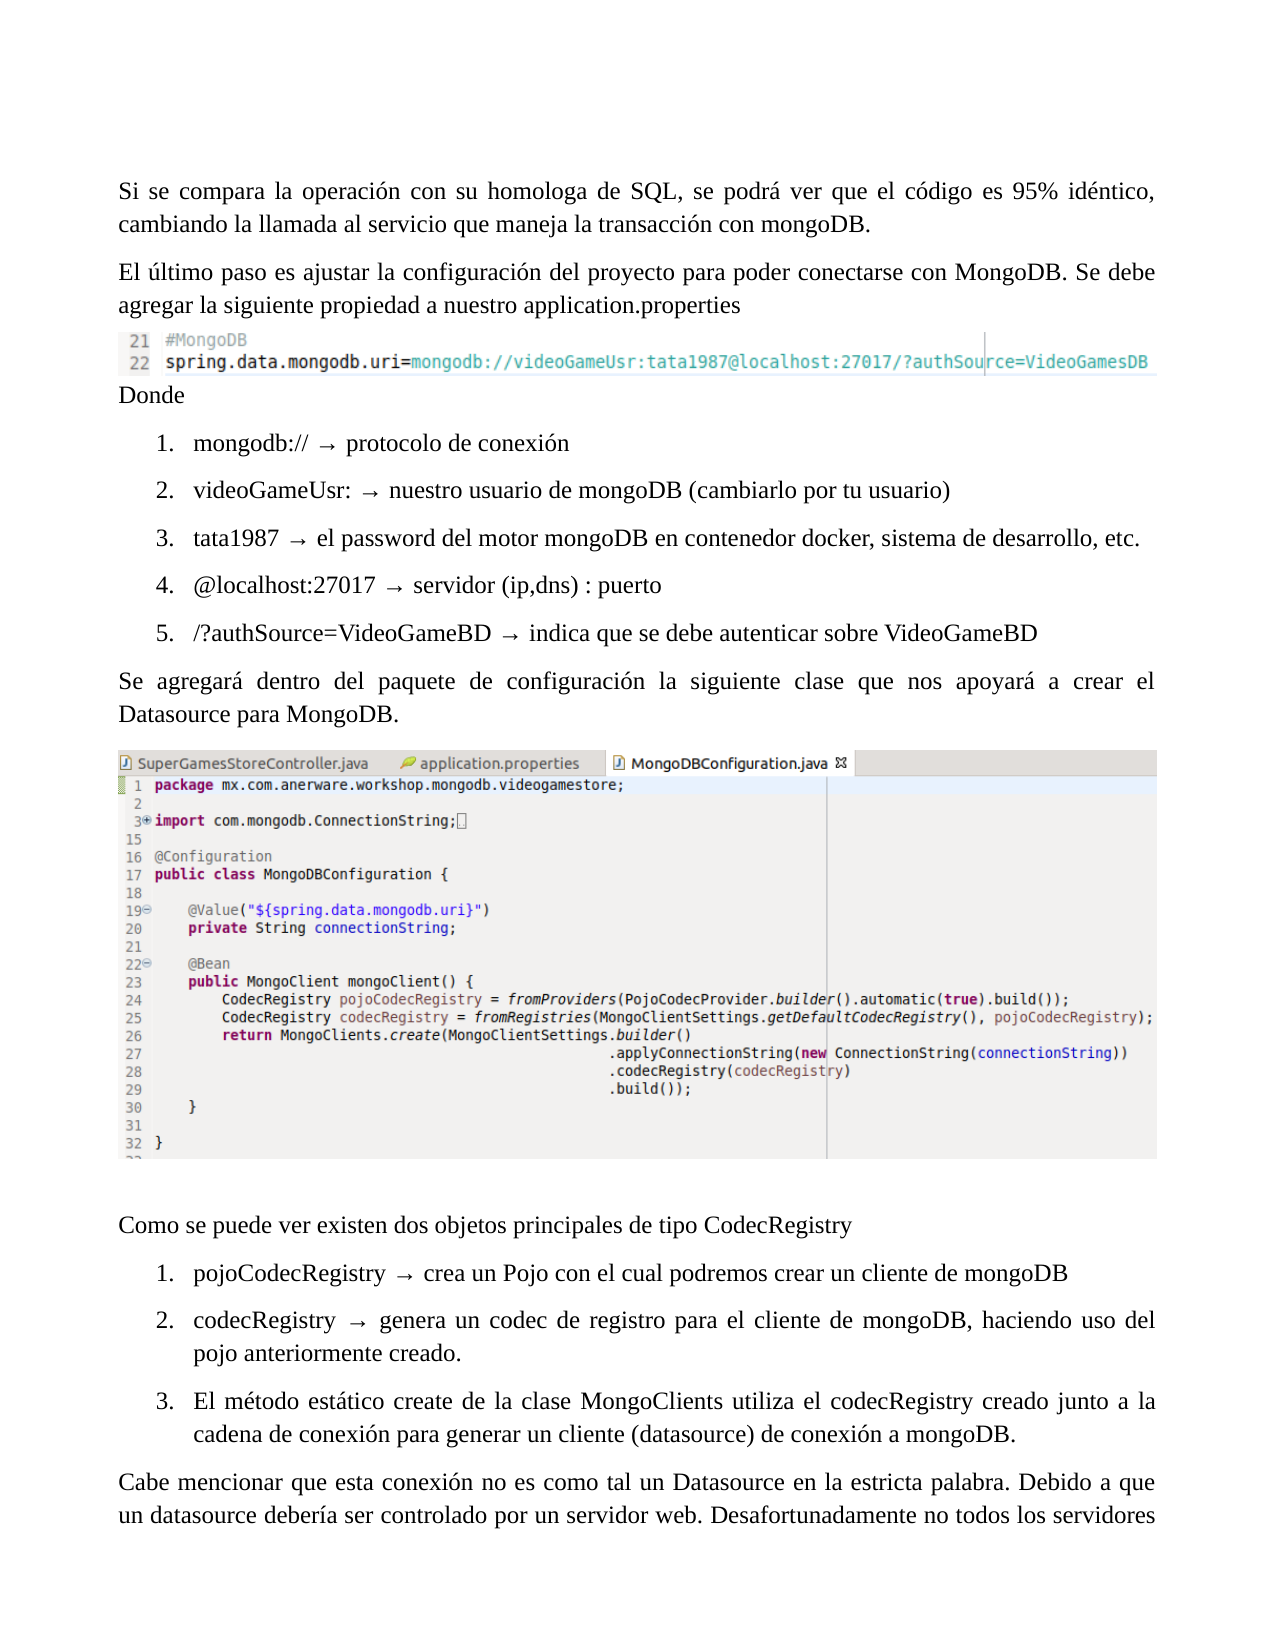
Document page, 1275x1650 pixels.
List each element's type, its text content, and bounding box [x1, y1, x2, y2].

list El método estático create de la clase MongoClients utiliza el codecRegistry creado junto a la cadena de conexión para generar un cliente (datasource) de conexión a mongoDB. [156, 1386, 1157, 1448]
list tata1987 → el password del motor mongoDB en contenedor docker, sistema de desarrollo, etc. [156, 523, 1157, 552]
text Si se compara la operación con su homologa de SQL, se podrá ver que el código es 95% idéntico, cambiando la llamada al servicio que maneja la transacción con mongoDB. [118, 176, 1157, 238]
picture [118, 750, 1157, 1159]
list videoGameUsr: → nuestro usuario de mongoDB (cambiarlo por tu usuario) [156, 475, 1157, 504]
text Donde [118, 376, 1157, 409]
text Se agregará dentro del paquete de configuración la siguiente clase que nos apoyará a crear el Datasource para MongoDB. [118, 666, 1157, 728]
list /?authSource=VideoGameBD → indica que se debe autenticar sobre VideoGameBD [156, 618, 1157, 647]
list codecRegistry → genera un codec de registro para el cliente de mongoDB, haciendo uso del pojo anteriormente creado. [156, 1306, 1157, 1367]
picture [118, 332, 1157, 376]
text El último paso es ajustar la configuración del proyecto para poder conectarse con MongoDB. Se debe agregar la siguiente propiedad a nuestro application.properties [118, 257, 1157, 319]
text Cabe mencionar que esta conexión no es como tal un Datasource en la estricta palabra. Debido a que un datasource debería ser controlado por un servidor web. Desafortunadamente no todos los servidores [118, 1467, 1157, 1528]
list @localhost:27017 → servidor (ip,dns) : puerto [156, 571, 1157, 599]
list mongodb:// → protocolo de conexión [156, 428, 1157, 457]
list pojoCodecRegistry → crea un Pojo con el cual podremos crear un cliente de mongoDB [156, 1258, 1157, 1287]
text Como se puede ver existen dos objetos principales de tipo CodecRegistry [118, 1210, 1157, 1239]
